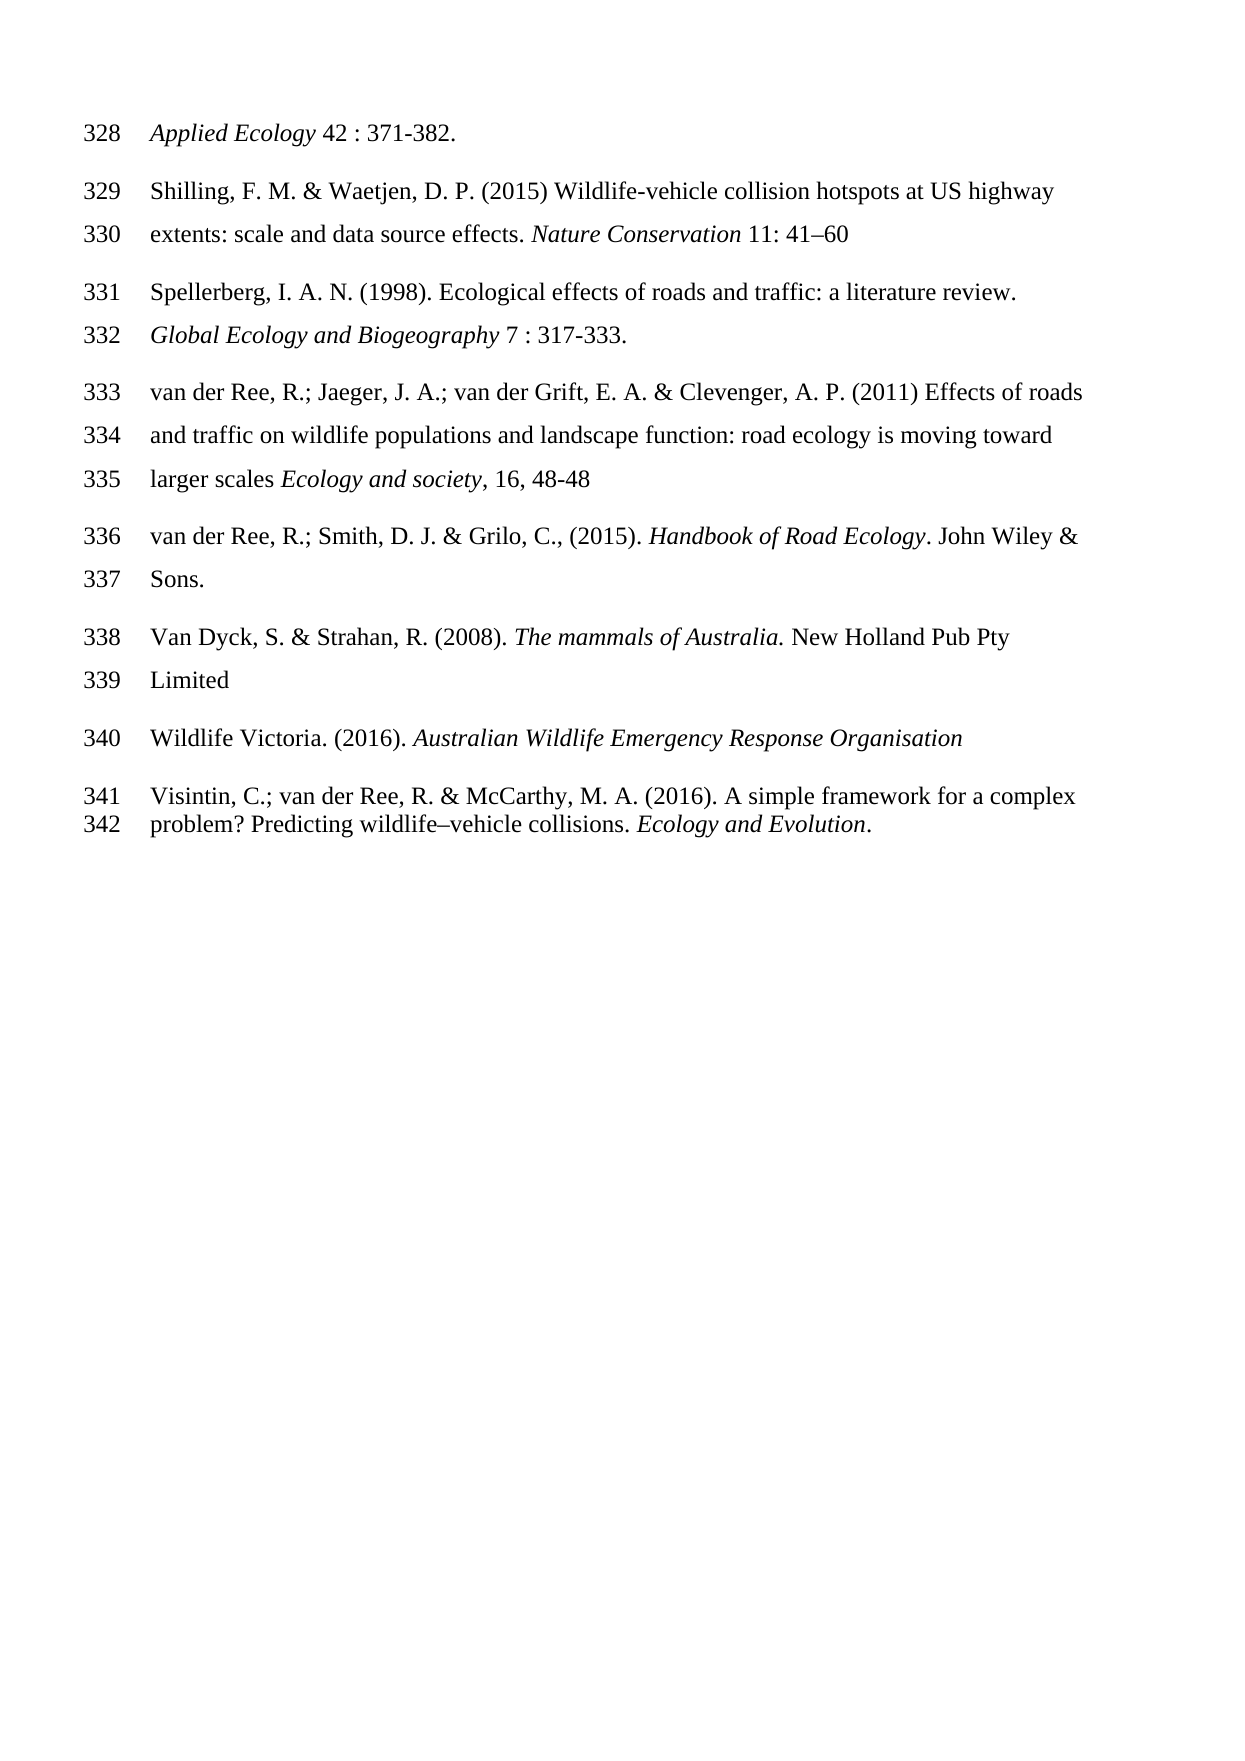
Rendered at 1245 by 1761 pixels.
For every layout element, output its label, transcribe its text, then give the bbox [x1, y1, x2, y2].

text Visintin, C.; van der Ree, R. & McCarthy, M. A. (2016). A simple framework for a complex problem? Predicting wildlife–vehicle collisions. Ecology and Evolution. [150, 781, 1095, 838]
text Shilling, F. M. & Waetjen, D. P. (2015) Wildlife-vehicle collision hotspots at US highway extents: scale and data source effects. Nature Conservation 11: 41–60 [150, 176, 1095, 248]
text van der Ree, R.; Smith, D. J. & Grilo, C., (2015). Handbook of Road Ecology. John Wiley & Sons. [150, 521, 1095, 593]
text Spellerberg, I. A. N. (1998). Ecological effects of roads and traffic: a literature review. Global Ecology and Biogeography 7 : 317-333. [150, 277, 1095, 348]
text van der Ree, R.; Jaeger, J. A.; van der Grift, E. A. & Clevenger, A. P. (2011) Effects of roads and traffic on wildlife populations and landscape function: road ecology is moving toward larger scales Ecology and society, 16, 48-48 [150, 377, 1095, 492]
text Applied Ecology 42 : 371-382. [150, 118, 1095, 147]
text Wildlife Victoria. (2016). Australian Wildlife Emergency Response Organisation [150, 723, 1095, 752]
text Van Dyck, S. & Strahan, R. (2008). The mammals of Australia. New Holland Pub Pty Limited [150, 622, 1095, 694]
